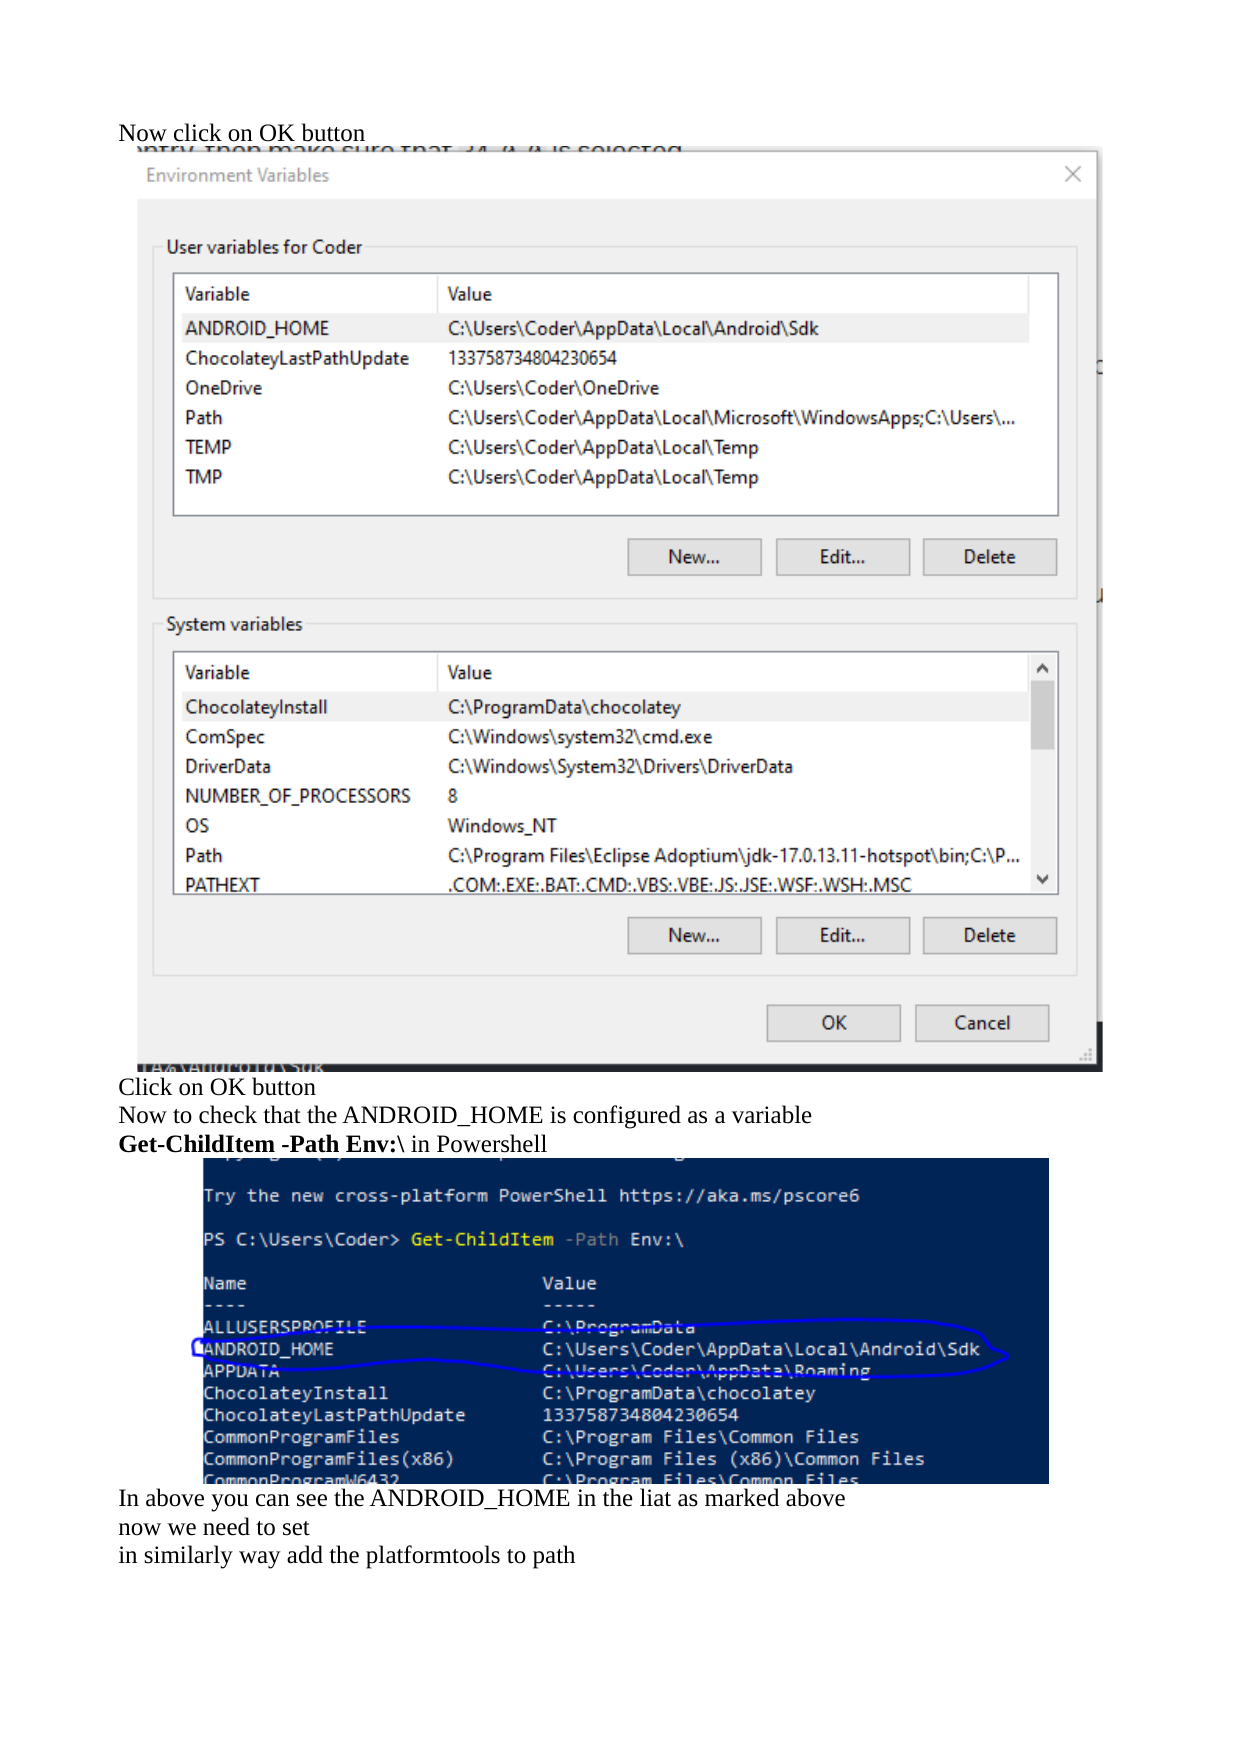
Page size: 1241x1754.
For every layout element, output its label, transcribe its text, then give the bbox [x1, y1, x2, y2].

text Now to check that the ANDROID_HOME is configured as a variable [118, 1101, 1122, 1129]
picture [137, 146, 1103, 1072]
text Get-ChildItem -Path Env:\ in Powershell [118, 1129, 1122, 1158]
text Now click on OK button [118, 118, 1122, 147]
text Click on OK button [118, 147, 1122, 1101]
text in similarly way add the platformtools to path [118, 1541, 1122, 1569]
picture [191, 1158, 1049, 1484]
text now we need to set [118, 1512, 1122, 1541]
text In above you can see the ANDROID_HOME in the liat as marked above [118, 1158, 1122, 1512]
